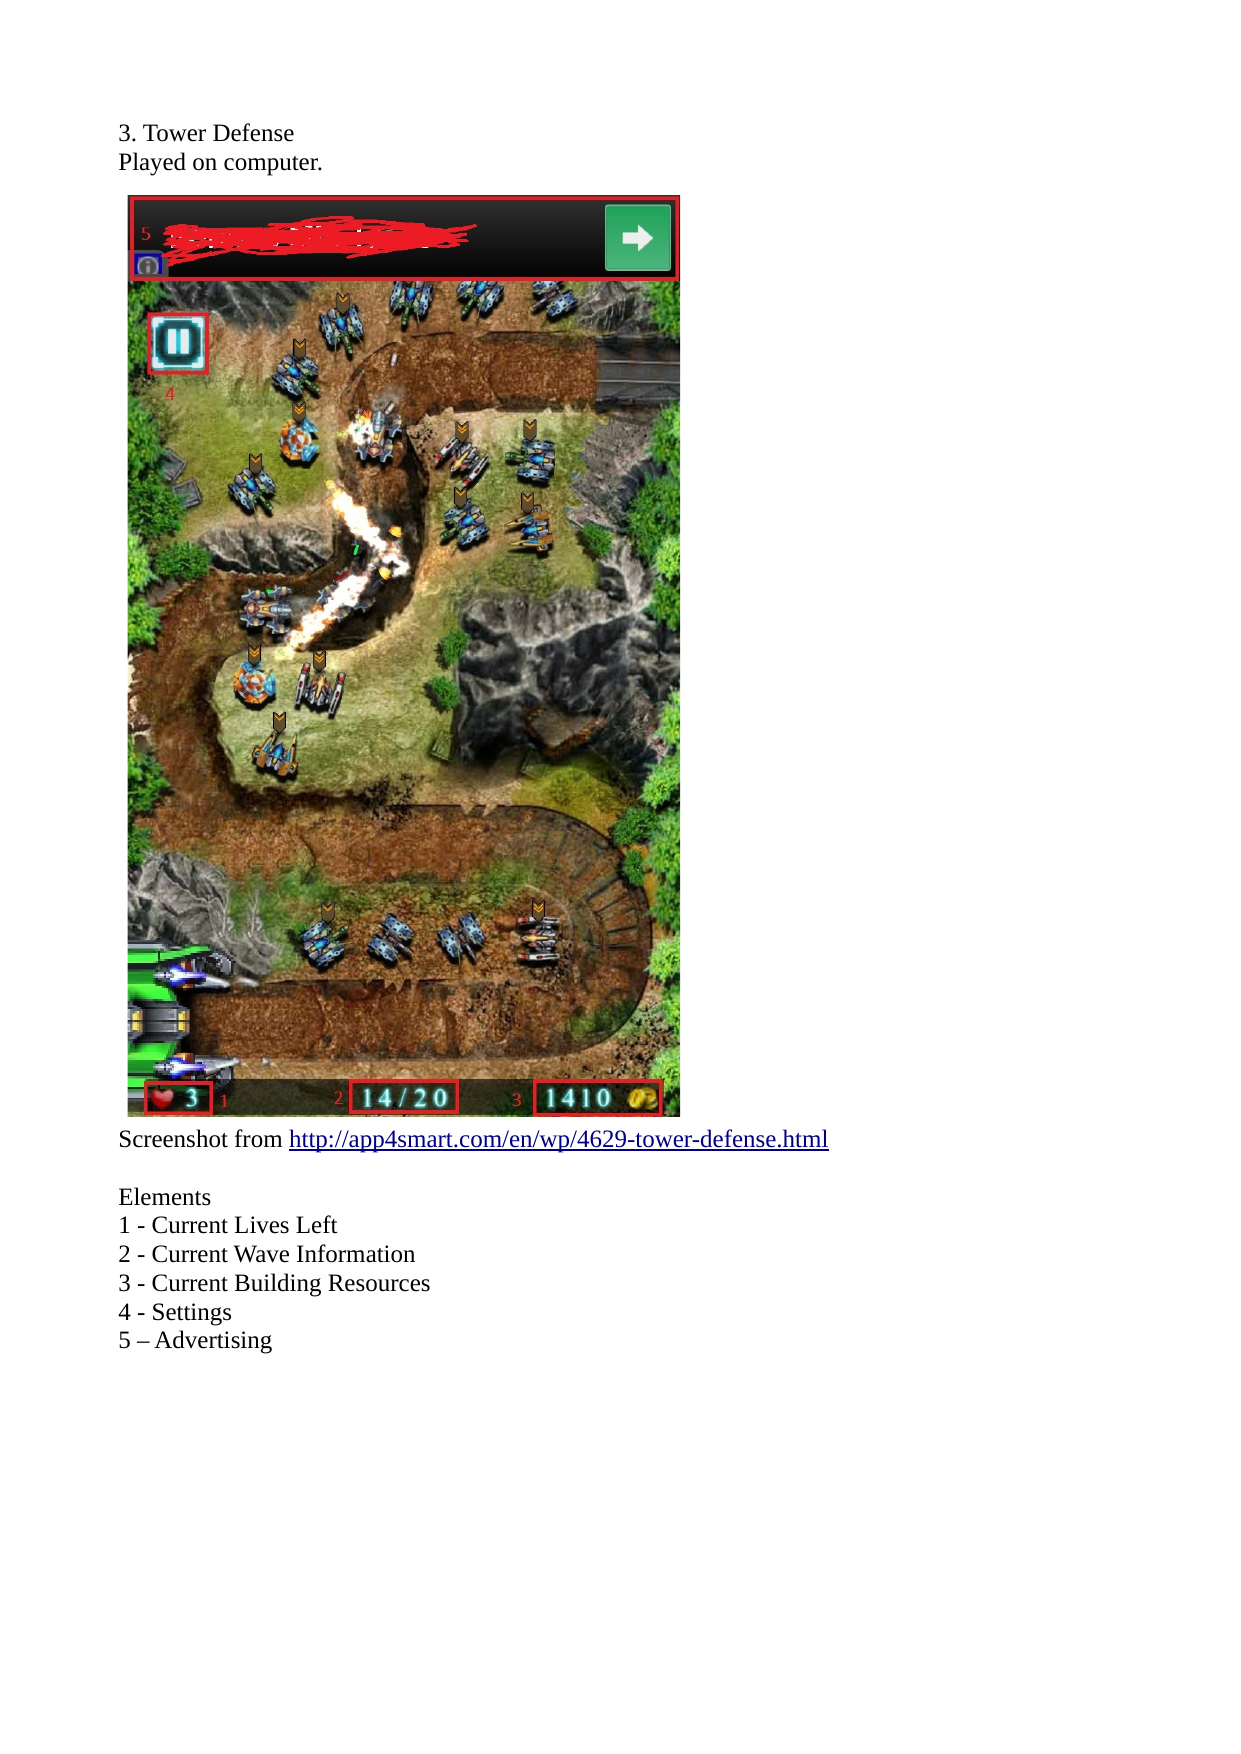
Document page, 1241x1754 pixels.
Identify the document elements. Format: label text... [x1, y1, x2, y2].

text Elements [118, 1182, 1122, 1211]
picture [127, 195, 681, 1117]
text Played on computer. [118, 147, 1122, 176]
text 4 - Settings [118, 1297, 1122, 1326]
text 5 – Advertising [118, 1326, 1122, 1354]
text Screenshot from http://app4smart.com/en/wp/4629-tower-defense.html [118, 1124, 1122, 1153]
text 3 - Current Building Resources [118, 1268, 1122, 1297]
text 2 - Current Wave Information [118, 1239, 1122, 1268]
text 3. Tower Defense [118, 118, 1122, 147]
text 1 - Current Lives Left [118, 1211, 1122, 1239]
